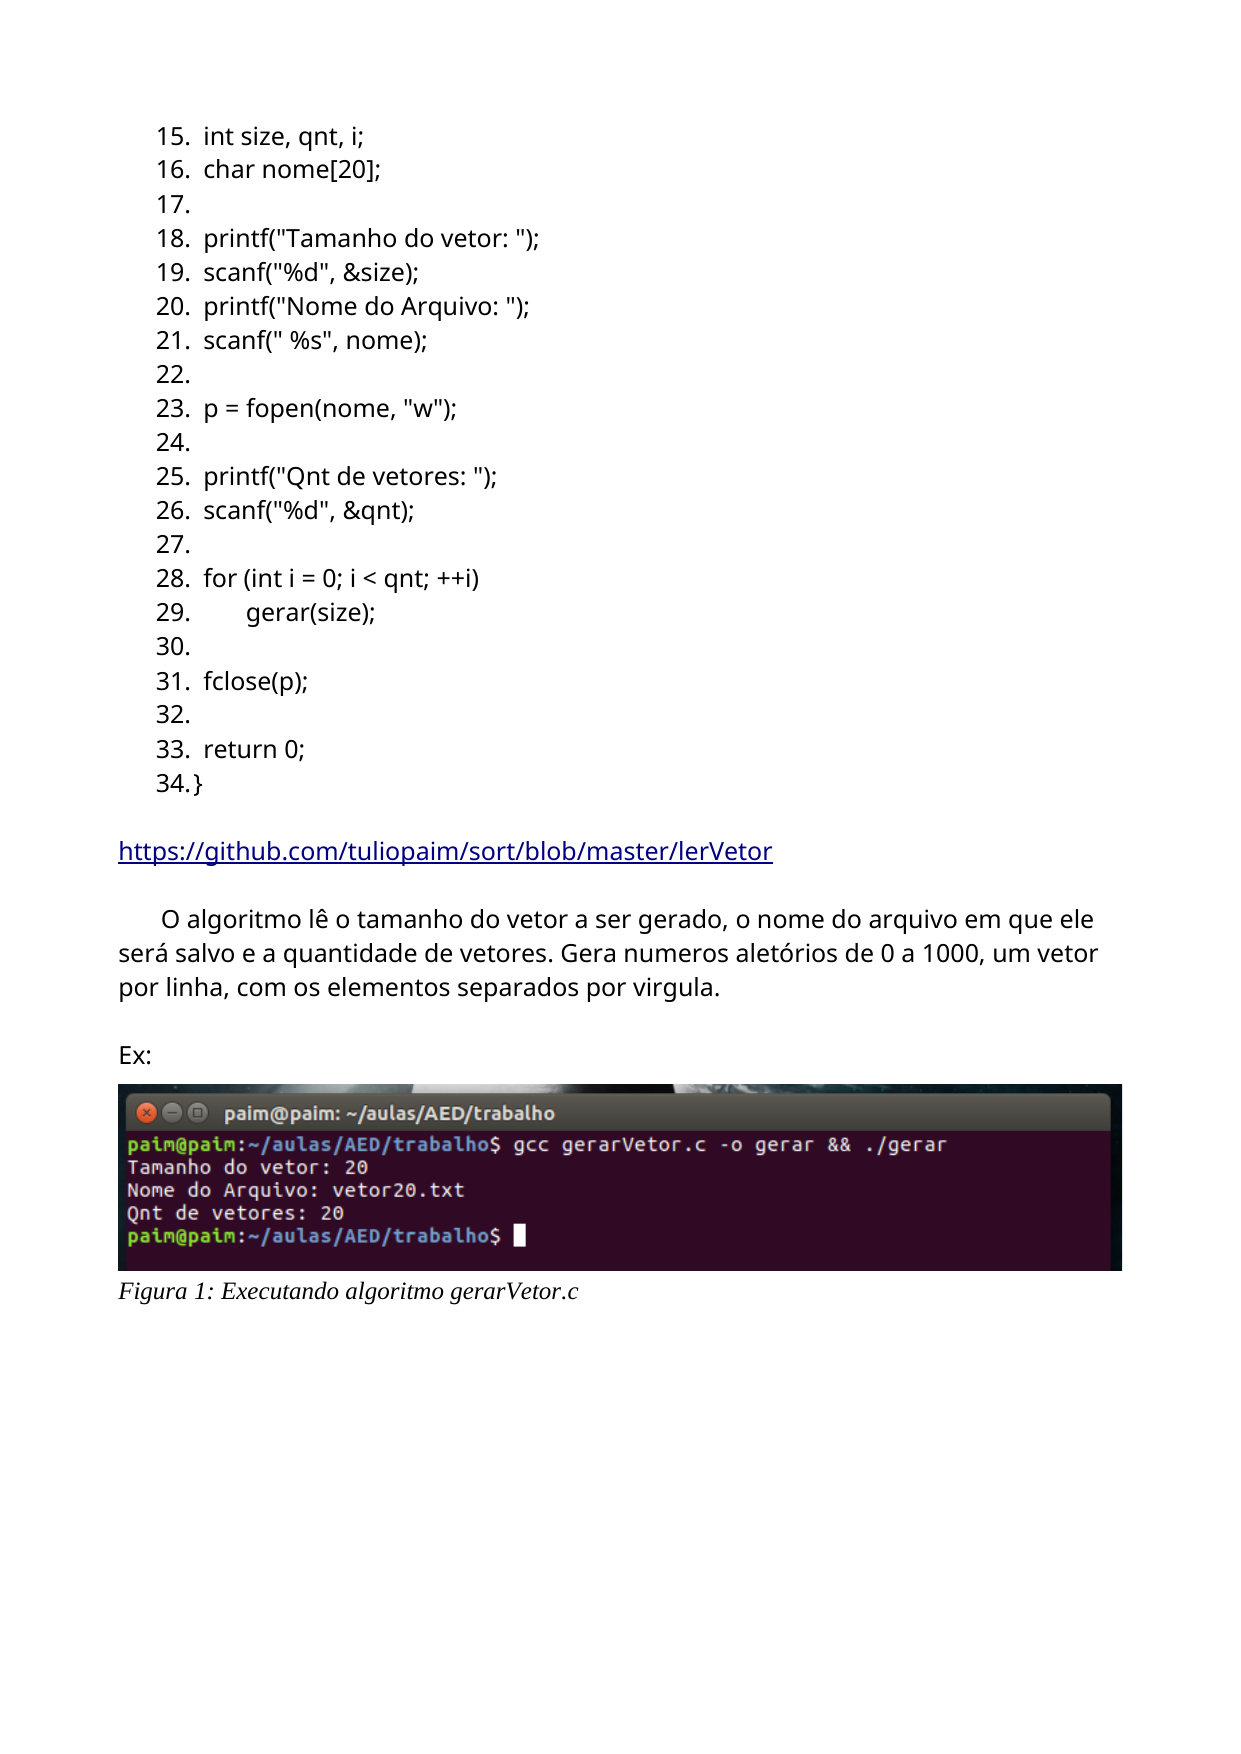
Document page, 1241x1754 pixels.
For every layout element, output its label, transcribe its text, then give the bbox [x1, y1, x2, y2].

list scanf("%d", &qnt); [156, 493, 1122, 527]
list char nome[20]; [156, 152, 1122, 186]
text Ex: [118, 1038, 1122, 1072]
list return 0; [156, 731, 1122, 765]
list gerar(size); [156, 595, 1122, 629]
picture [118, 1084, 1123, 1271]
list int size, qnt, i; [156, 118, 1122, 152]
list scanf("%d", &size); [156, 254, 1122, 288]
list printf("Tamanho do vetor: "); [156, 220, 1122, 254]
list for (int i = 0; i < qnt; ++i) [156, 561, 1122, 595]
text O algoritmo lê o tamanho do vetor a ser gerado, o nome do arquivo em que ele será salvo e a quantidade de vetores. Gera numeros aletórios de 0 a 1000, um vetor por linha, com os elementos separados por virgula. [118, 902, 1122, 1004]
list scanf(" %s", nome); [156, 322, 1122, 357]
list p = fopen(nome, "w"); [156, 391, 1122, 425]
text https://github.com/tuliopaim/sort/blob/master/lerVetor [118, 833, 1122, 867]
text Figura 1: Executando algoritmo gerarVetor.c [118, 1271, 1122, 1305]
list printf("Qnt de vetores: "); [156, 459, 1122, 493]
list printf("Nome do Arquivo: "); [156, 288, 1122, 322]
list fclose(p); [156, 663, 1122, 697]
list } [156, 765, 1122, 799]
